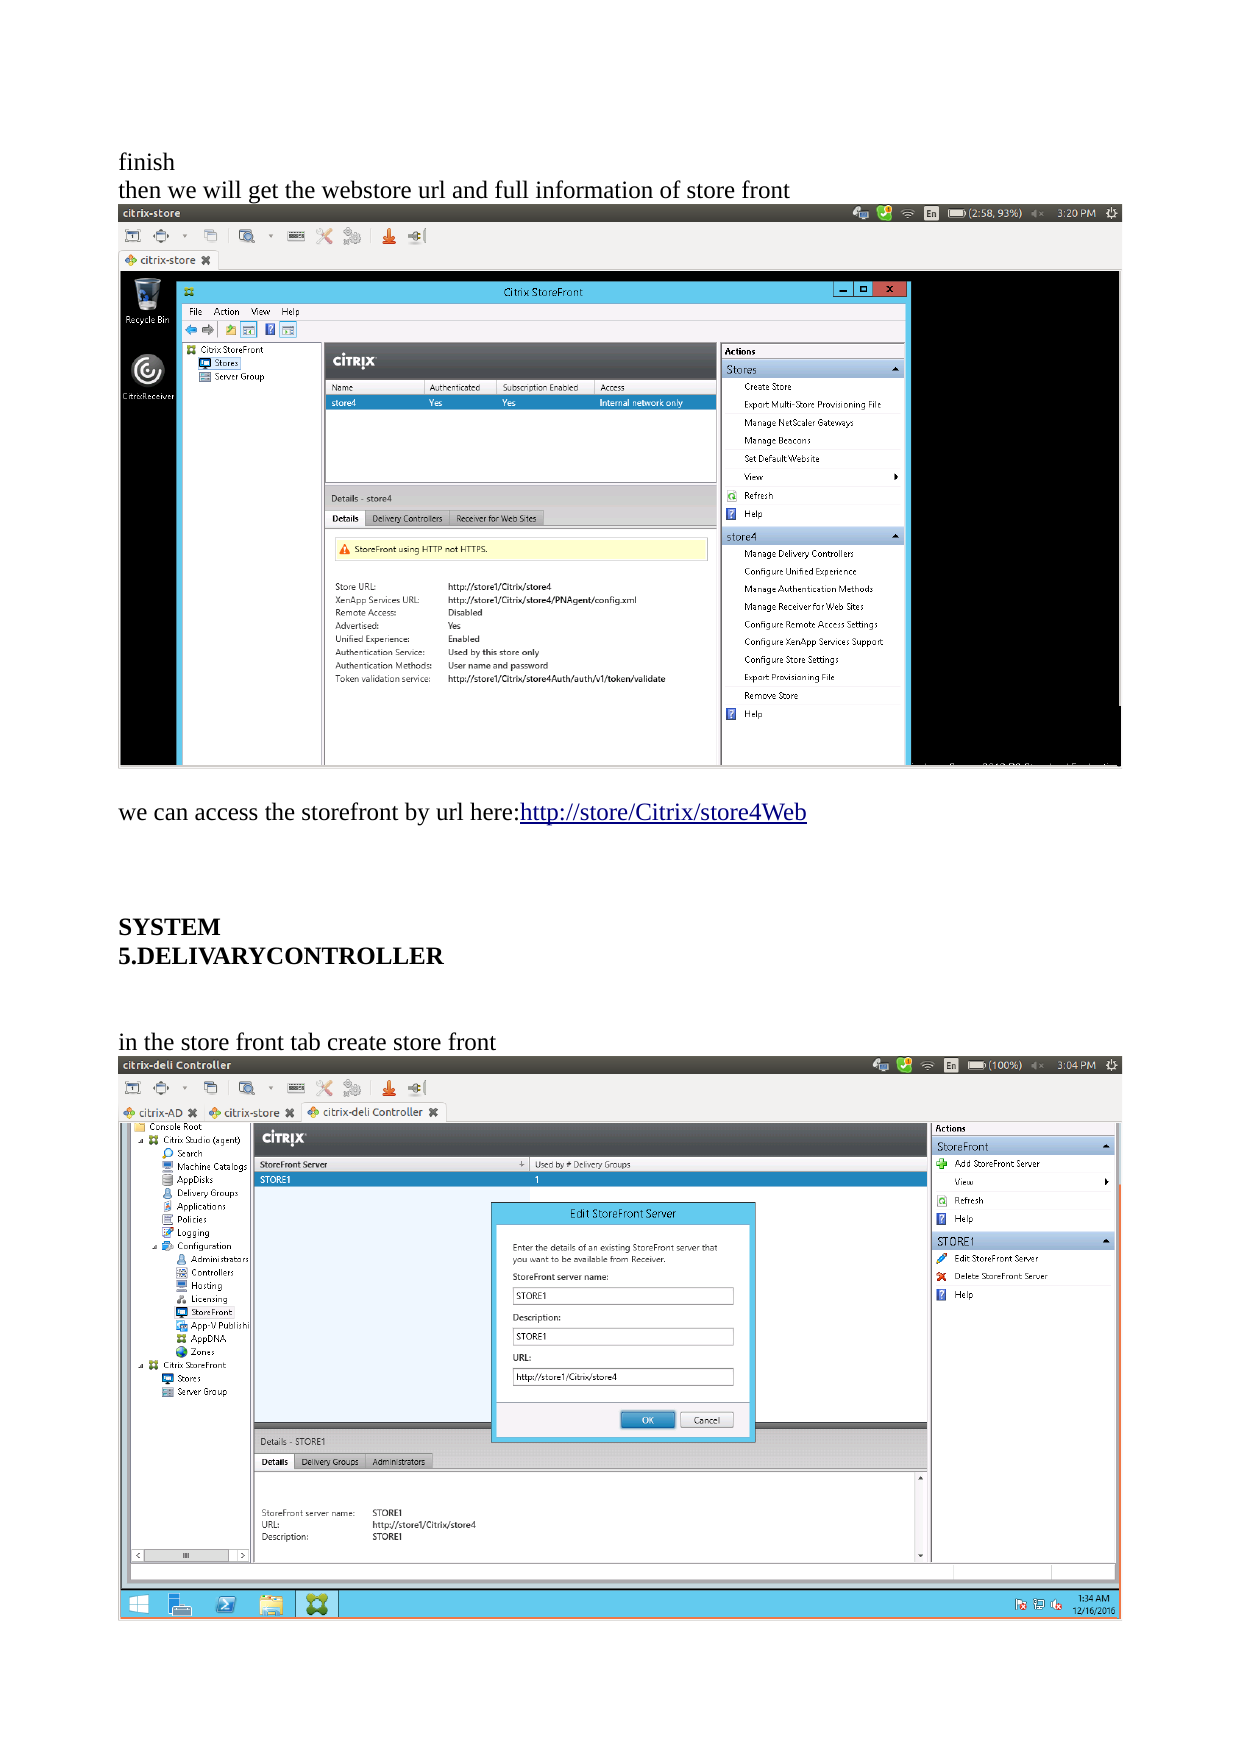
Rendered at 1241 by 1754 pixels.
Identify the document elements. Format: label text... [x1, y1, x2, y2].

text in the store front tab create store front [118, 1027, 1122, 1056]
picture [118, 204, 1123, 769]
text 5.DELIVARYCONTROLLER [118, 941, 1122, 970]
text then we will get the webstore url and full information of store front [118, 176, 1122, 204]
text SYSTEM [118, 912, 1122, 941]
text finish [118, 147, 1122, 176]
picture [118, 1056, 1123, 1621]
text we can access the storefront by url here:http://store/Citrix/store4Web [118, 797, 1122, 826]
